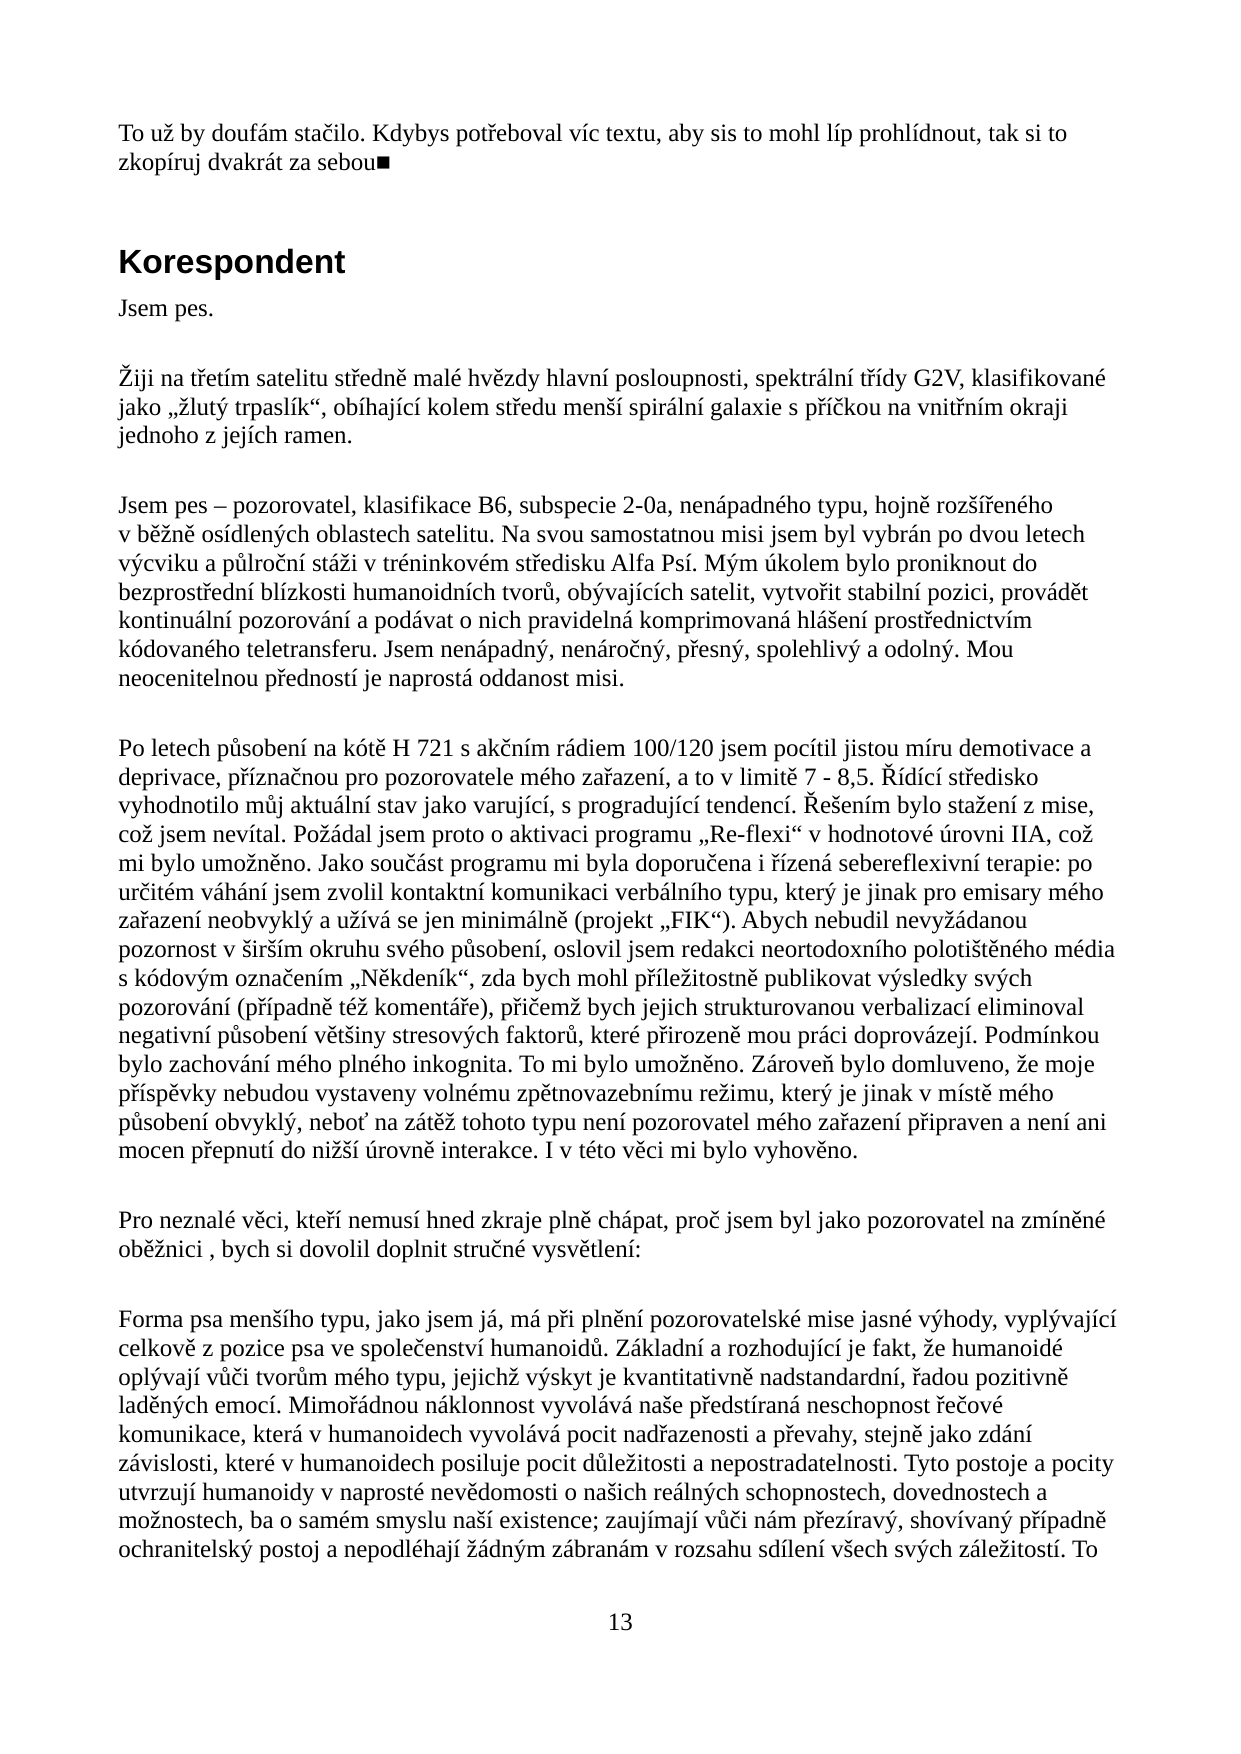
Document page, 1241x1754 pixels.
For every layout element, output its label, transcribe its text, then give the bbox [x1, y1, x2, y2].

text Po letech působení na kótě H 721 s akčním rádiem 100/120 jsem pocítil jistou míru demotivace a deprivace, příznačnou pro pozorovatele mého zařazení, a to v limitě 7 - 8,5. Řídící středisko vyhodnotilo můj aktuální stav jako varující, s progradující tendencí. Řešením bylo stažení z mise, což jsem nevítal. Požádal jsem proto o aktivaci programu „Re-flexi“ v hodnotové úrovni IIA, což mi bylo umožněno. Jako součást programu mi byla doporučena i řízená sebereflexivní terapie: po určitém váhání jsem zvolil kontaktní komunikaci verbálního typu, který je jinak pro emisary mého zařazení neobvyklý a užívá se jen minimálně (projekt „FIK“). Abych nebudil nevyžádanou pozornost v širším okruhu svého působení, oslovil jsem redakci neortodoxního polotištěného média s kódovým označením „Někdeník“, zda bych mohl příležitostně publikovat výsledky svých pozorování (případně též komentáře), přičemž bych jejich strukturovanou verbalizací eliminoval negativní působení většiny stresových faktorů, které přirozeně mou práci doprovázejí. Podmínkou bylo zachování mého plného inkognita. To mi bylo umožněno. Zároveň bylo domluveno, že moje příspěvky nebudou vystaveny volnému zpětnovazebnímu režimu, který je jinak v místě mého působení obvyklý, neboť na zátěž tohoto typu není pozorovatel mého zařazení připraven a není ani mocen přepnutí do nižší úrovně interakce. I v této věci mi bylo vyhověno. [118, 733, 1122, 1193]
text Forma psa menšího typu, jako jsem já, má při plnění pozorovatelské mise jasné výhody, vyplývající celkově z pozice psa ve společenství humanoidů. Základní a rozhodující je fakt, že humanoidé oplývají vůči tvorům mého typu, jejichž výskyt je kvantitativně nadstandardní, řadou pozitivně laděných emocí. Mimořádnou náklonnost vyvolává naše předstíraná neschopnost řečové komunikace, která v humanoidech vyvolává pocit nadřazenosti a převahy, stejně jako zdání závislosti, které v humanoidech posiluje pocit důležitosti a nepostradatelnosti. Tyto postoje a pocity utvrzují humanoidy v naprosté nevědomosti o našich reálných schopnostech, dovednostech a možnostech, ba o samém smyslu naší existence; zaujímají vůči nám přezíravý, shovívaný případně ochranitelský postoj a nepodléhají žádným zábranám v rozsahu sdílení všech svých záležitostí. To [118, 1304, 1122, 1563]
text Jsem pes – pozorovatel, klasifikace B6, subspecie 2-0a, nenápadného typu, hojně rozšířeného v běžně osídlených oblastech satelitu. Na svou samostatnou misi jsem byl vybrán po dvou letech výcviku a půlroční stáži v tréninkovém středisku Alfa Psí. Mým úkolem bylo proniknout do bezprostřední blízkosti humanoidních tvorů, obývajících satelit, vytvořit stabilní pozici, provádět kontinuální pozorování a podávat o nich pravidelná komprimovaná hlášení prostřednictvím kódovaného teletransferu. Jsem nenápadný, nenáročný, přesný, spolehlivý a odolný. Mou neocenitelnou předností je naprostá oddanost misi. [118, 491, 1122, 721]
text Žiji na třetím satelitu středně malé hvězdy hlavní posloupnosti, spektrální třídy G2V, klasifikované jako „žlutý trpaslík“, obíhající kolem středu menší spirální galaxie s příčkou na vnitřním okraji jednoho z jejích ramen. [118, 363, 1122, 478]
text To už by doufám stačilo. Kdybys potřeboval víc textu, aby sis to mohl líp prohlídnout, tak si to zkopíruj dvakrát za sebou■ [118, 118, 1122, 204]
text Jsem pes. [118, 293, 1122, 351]
text Pro neznalé věci, kteří nemusí hned zkraje plně chápat, proč jsem byl jako pozorovatel na zmíněné oběžnici , bych si dovolil doplnit stručné vysvětlení: [118, 1206, 1122, 1292]
subtitle Korespondent [118, 242, 1122, 281]
